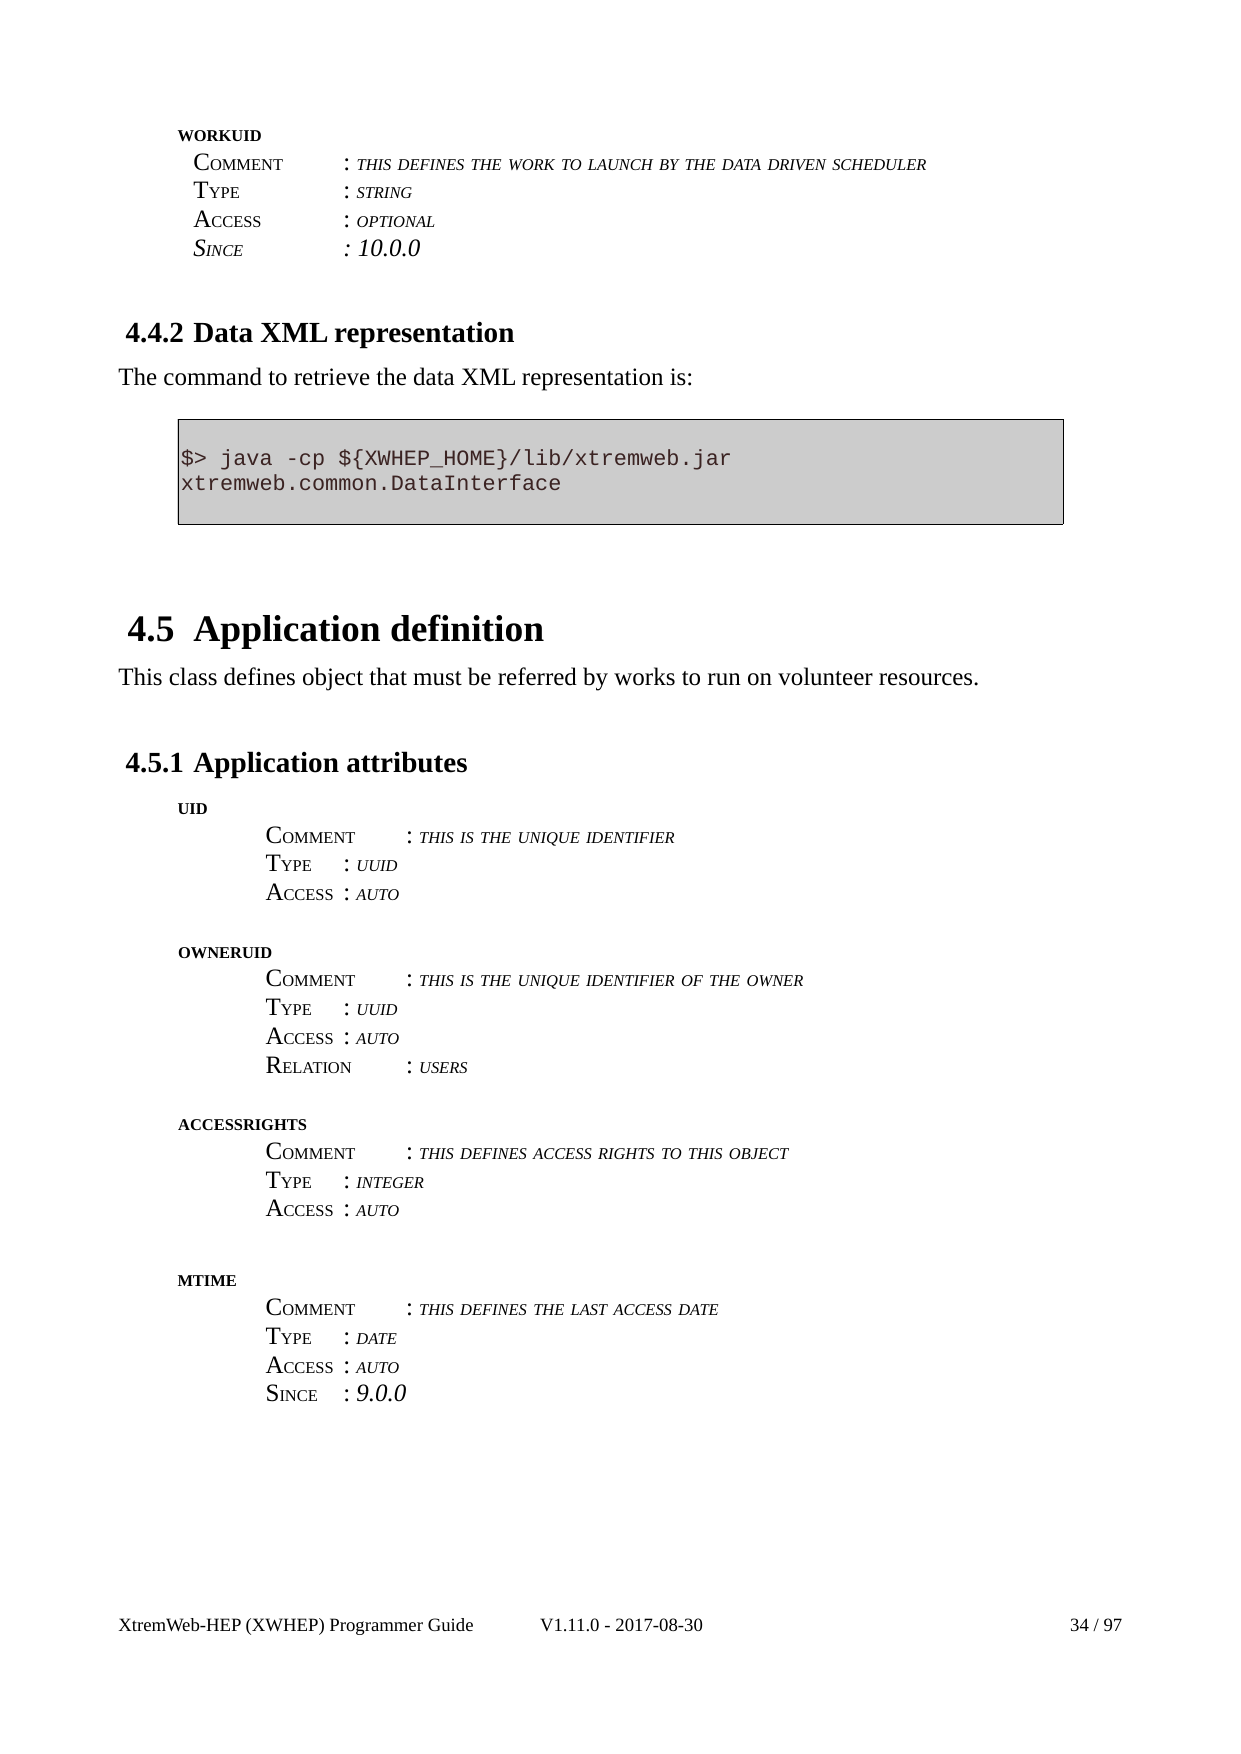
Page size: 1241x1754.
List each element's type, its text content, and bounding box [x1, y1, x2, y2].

text uid [177, 791, 1122, 820]
text Access : auto [265, 877, 1122, 906]
text Type : uuid [265, 992, 1122, 1021]
text mtime [177, 1263, 1122, 1292]
text Access : auto [265, 1193, 1122, 1222]
text owneruid [178, 935, 1122, 963]
subtitle Application attributes [118, 745, 1122, 778]
text This class defines object that must be referred by works to run on volunteer resources. [118, 662, 1122, 691]
text Comment : this is the unique identifier of the owner [265, 963, 1122, 992]
text The command to retrieve the data XML representation is: [118, 362, 1122, 390]
text Access : auto [265, 1021, 1122, 1050]
text Relation : users [265, 1050, 1122, 1078]
text Comment : this defines access rights to this object [265, 1136, 1122, 1165]
text Access : auto [265, 1350, 1122, 1378]
text Type : integer [265, 1165, 1122, 1193]
text Since : 9.0.0 [265, 1378, 1122, 1407]
subtitle Application definition [118, 607, 1122, 650]
text Comment : this defines the work to launch by the data driven scheduler [177, 147, 1122, 176]
text Type : uuid [265, 848, 1122, 877]
text accessrights [178, 1107, 1122, 1136]
text workuid [177, 118, 1122, 147]
text Comment : this is the unique identifier [265, 820, 1122, 848]
text Type : string [177, 176, 1122, 204]
text Since : 10.0.0 [177, 233, 1122, 262]
text $> java -cp ${XWHEP_HOME}/lib/xtremweb.jar xtremweb.common.DataInterface [179, 444, 1063, 493]
text Type : date [265, 1321, 1122, 1350]
text Comment : this defines the last access date [265, 1292, 1122, 1321]
text Access : optional [177, 204, 1122, 233]
subtitle Data XML representation [118, 316, 1122, 349]
